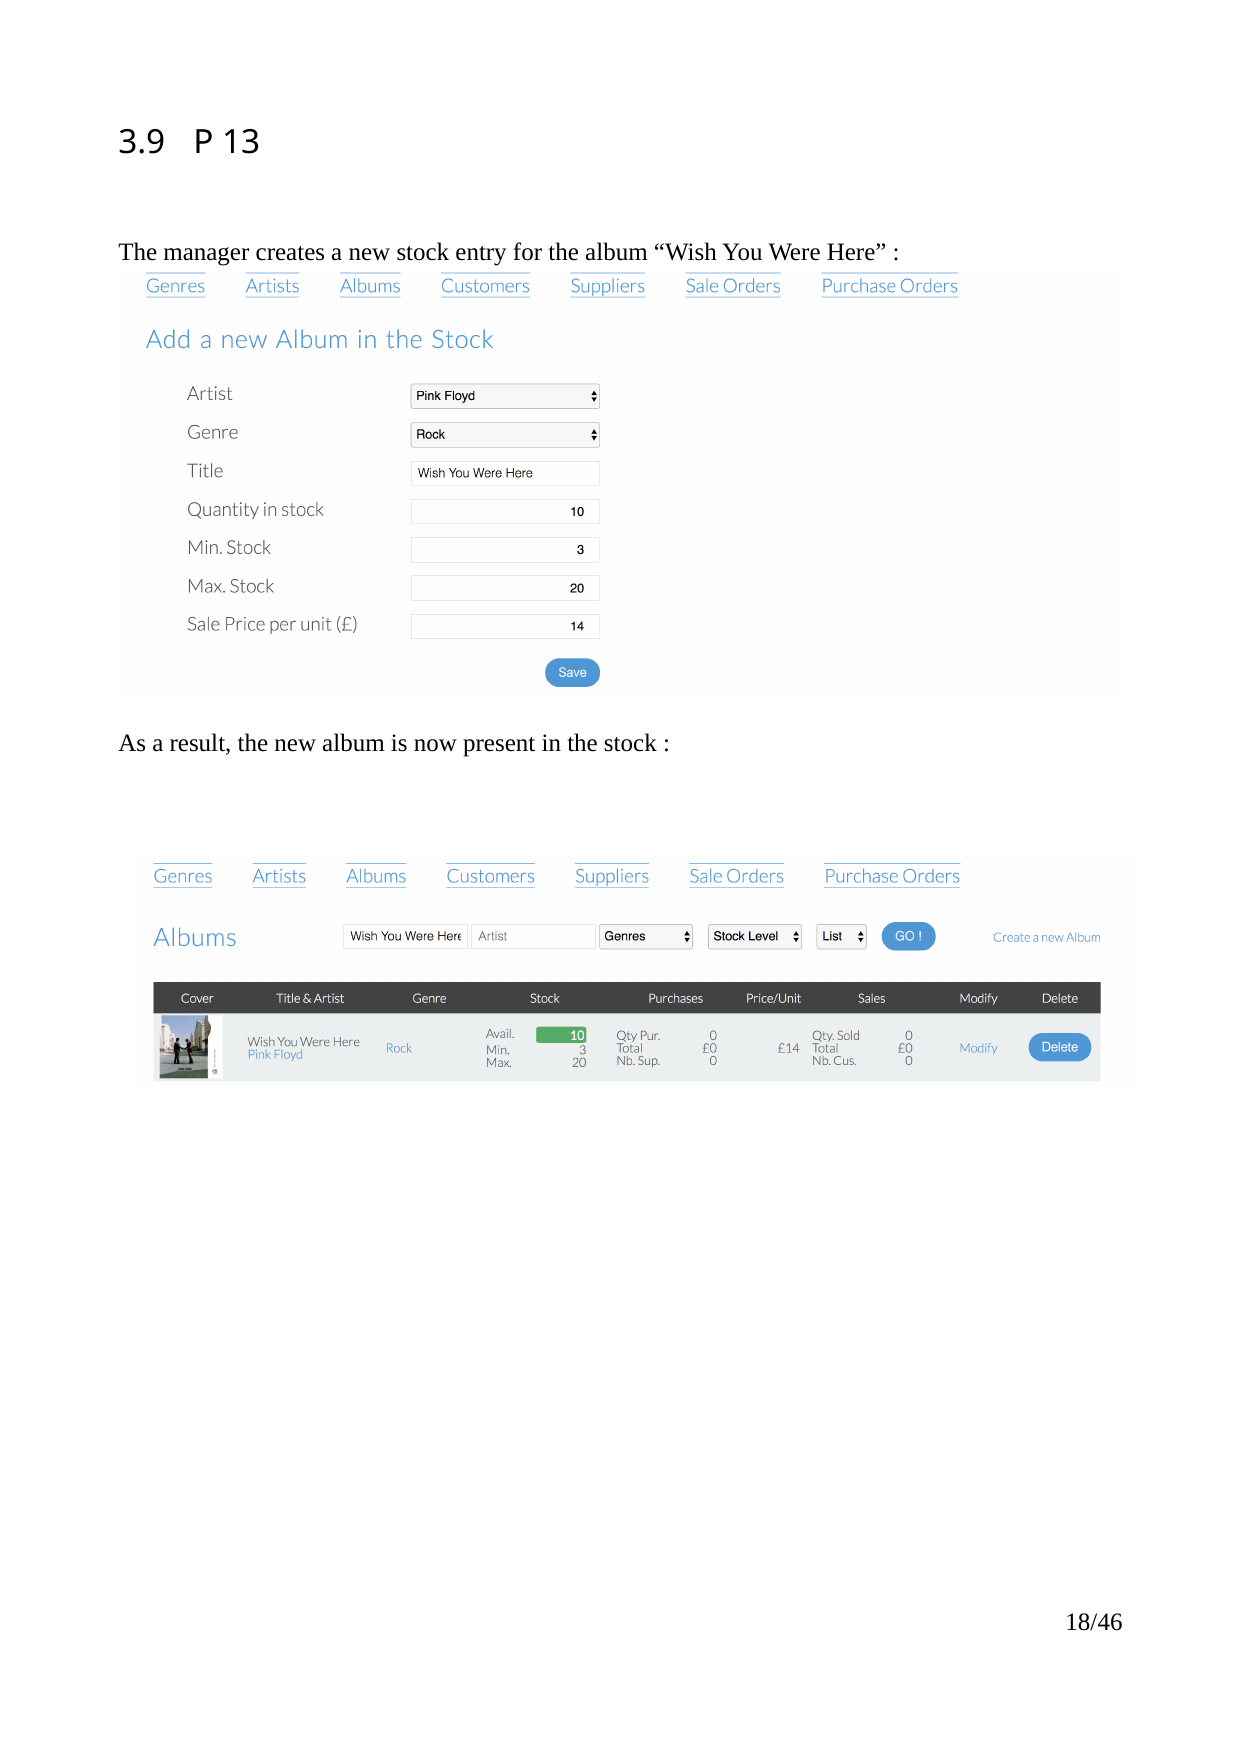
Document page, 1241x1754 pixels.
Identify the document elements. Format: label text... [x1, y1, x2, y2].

text As a result, the new album is now present in the stock : [118, 728, 1122, 757]
text The manager creates a new stock entry for the album “Wish You Were Here” : [118, 237, 1122, 266]
title P 13 [118, 118, 1122, 163]
picture [132, 854, 1137, 1092]
picture [118, 266, 1123, 700]
